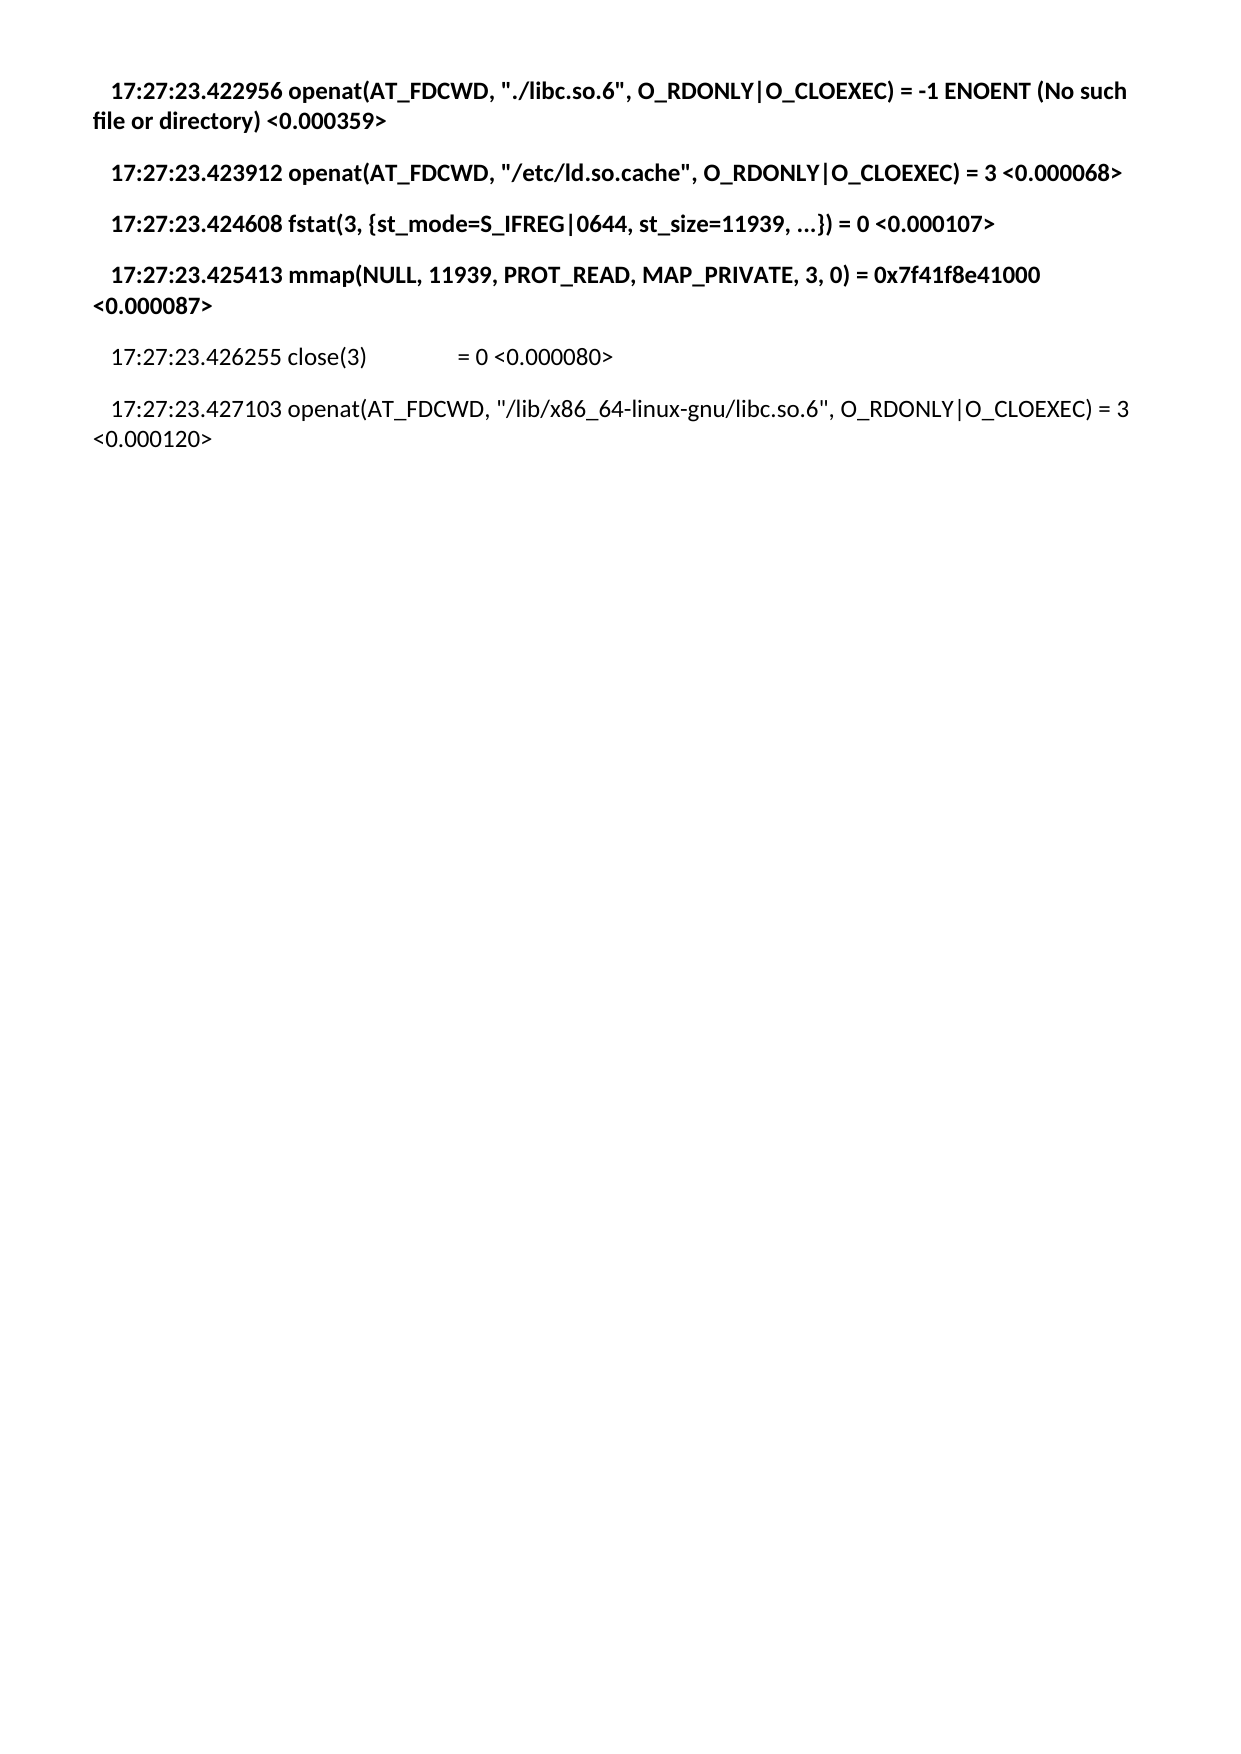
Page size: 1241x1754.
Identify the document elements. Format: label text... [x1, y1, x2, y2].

text 17:27:23.423912 openat(AT_FDCWD, "/etc/ld.so.cache", O_RDONLY|O_CLOEXEC) = 3 <0.000068> [93, 157, 1147, 187]
text 17:27:23.422956 openat(AT_FDCWD, "./libc.so.6", O_RDONLY|O_CLOEXEC) = -1 ENOENT (No such file or directory) <0.000359> [93, 75, 1147, 136]
text 17:27:23.427103 openat(AT_FDCWD, "/lib/x86_64-linux-gnu/libc.so.6", O_RDONLY|O_CLOEXEC) = 3 <0.000120> [93, 393, 1147, 454]
text 17:27:23.425413 mmap(NULL, 11939, PROT_READ, MAP_PRIVATE, 3, 0) = 0x7f41f8e41000 <0.000087> [93, 259, 1147, 321]
text 17:27:23.424608 fstat(3, {st_mode=S_IFREG|0644, st_size=11939, ...}) = 0 <0.000107> [93, 208, 1147, 239]
text 17:27:23.426255 close(3) = 0 <0.000080> [93, 341, 1147, 372]
